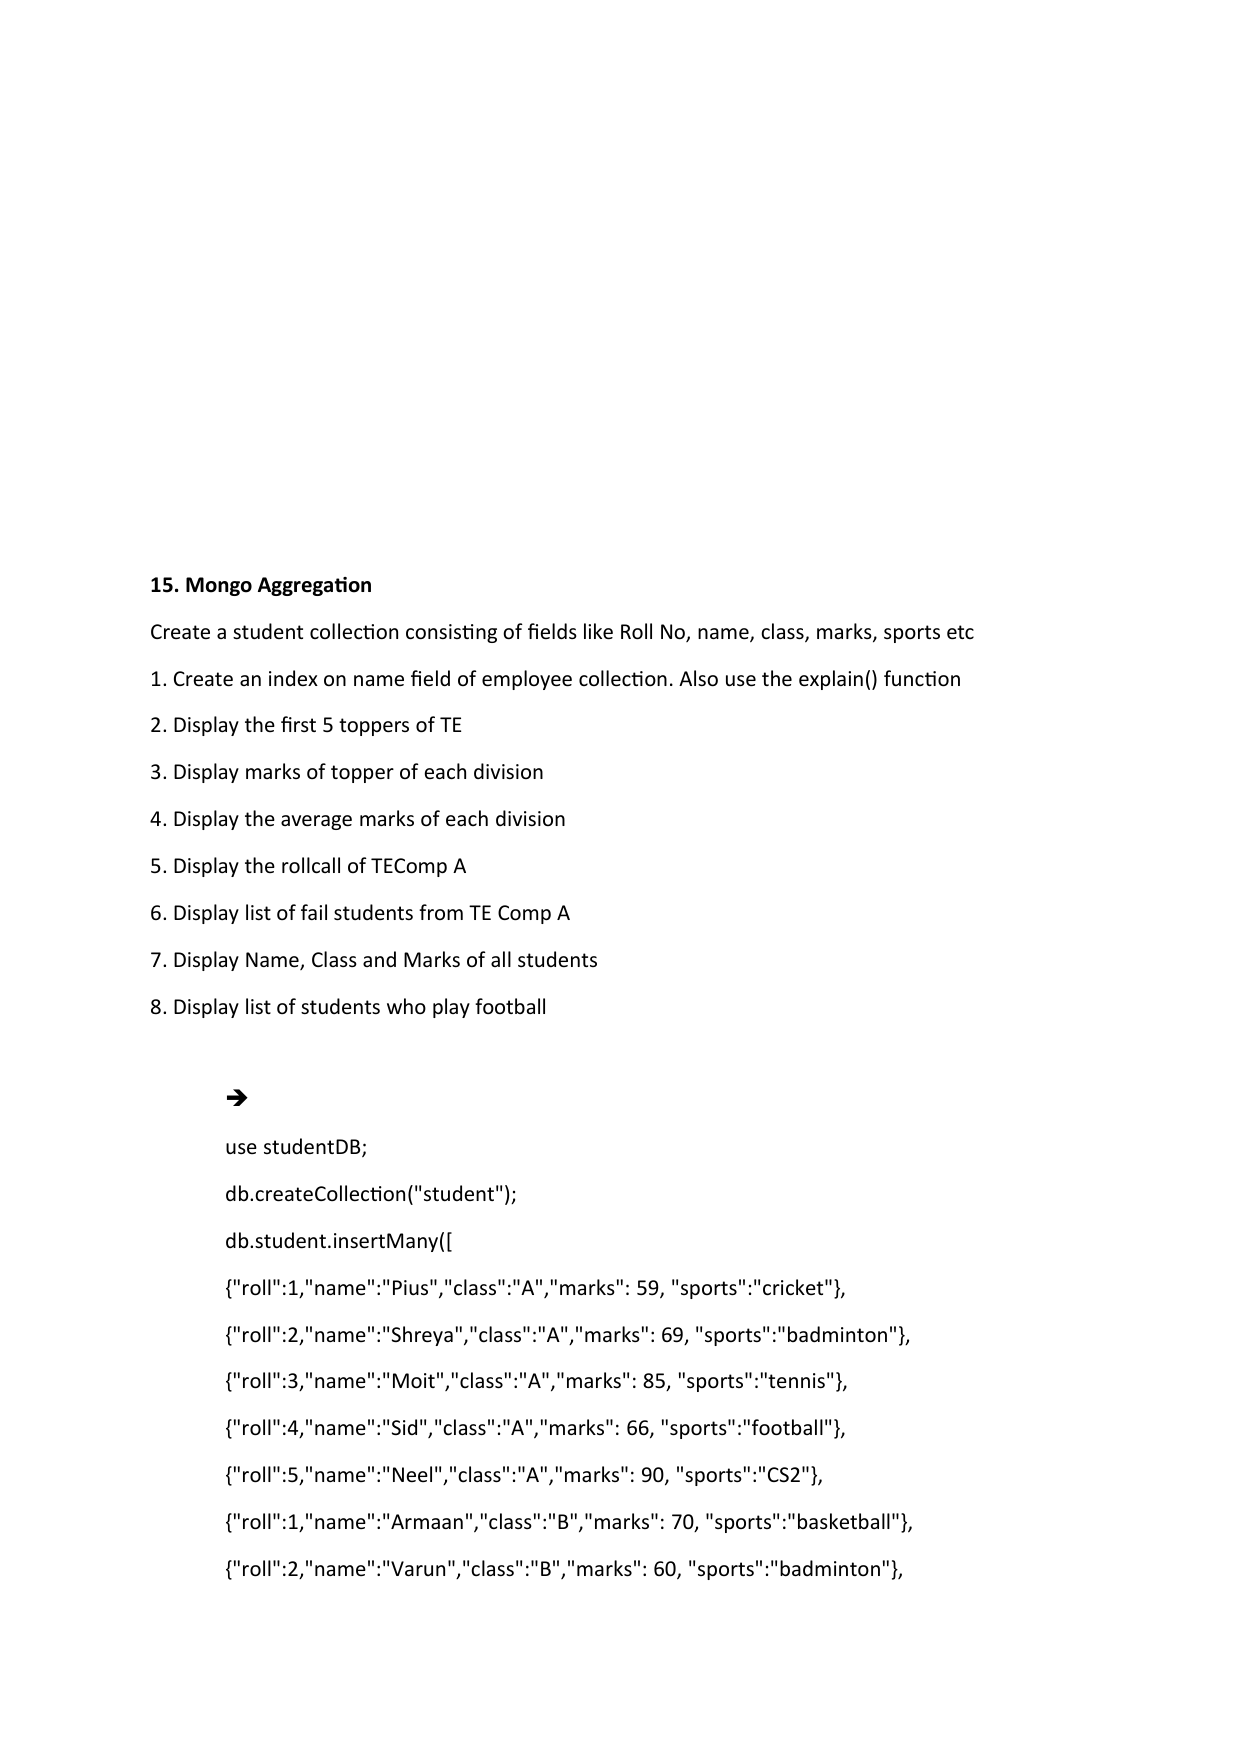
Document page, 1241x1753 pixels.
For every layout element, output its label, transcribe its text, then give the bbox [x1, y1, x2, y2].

text {"roll":2,"name":"Shreya","class":"A","marks": 69, "sports":"badminton"}, [225, 1320, 937, 1348]
text 5. Mongo Aggregaꢀon [162, 570, 397, 598]
text . Display the average marks of each division [162, 804, 590, 832]
text 1 [150, 663, 162, 692]
text ➔ [225, 1086, 274, 1112]
text 5 [150, 851, 162, 879]
text db.student.insertMany([ [225, 1226, 543, 1254]
text 7 [150, 945, 162, 973]
text db.createCollecꢁon("student"); [225, 1179, 543, 1207]
text {"roll":5,"name":"Neel","class":"A","marks": 90, "sports":"CS2"}, [225, 1460, 937, 1488]
text {"roll":2,"name":"Varun","class":"B","marks": 60, "sports":"badminton"}, [225, 1554, 937, 1582]
text 1 [150, 570, 162, 598]
text . Display list of students who play football [162, 992, 622, 1020]
text 2 [150, 710, 162, 738]
text {"roll":1,"name":"Pius","class":"A","marks": 59, "sports":"cricket"}, [225, 1273, 937, 1301]
text use studentDB; [225, 1132, 392, 1160]
text 4 [150, 804, 162, 832]
text . Display list of fail students from TE Comp A [162, 898, 622, 926]
text 3 [150, 757, 162, 785]
text . Display the ﬁrst 5 toppers of TE [162, 710, 985, 738]
text 6 [150, 898, 162, 926]
text . Create an index on name ﬁeld of employee collecꢁon. Also use the explain() funcꢁon [162, 663, 985, 692]
text . Display the rollcall of TEComp A [162, 851, 590, 879]
text {"roll":3,"name":"Moit","class":"A","marks": 85, "sports":"tennis"}, [225, 1366, 937, 1394]
text 8 [150, 992, 162, 1020]
text {"roll":4,"name":"Sid","class":"A","marks": 66, "sports":"football"}, [225, 1413, 937, 1441]
text {"roll":1,"name":"Armaan","class":"B","marks": 70, "sports":"basketball"}, [225, 1507, 937, 1535]
text Create a student collecꢁon consisꢁng of ﬁelds like Roll No, name, class, marks, sports etc [150, 617, 996, 645]
text . Display Name, Class and Marks of all students [162, 945, 622, 973]
text . Display marks of topper of each division [162, 757, 568, 785]
